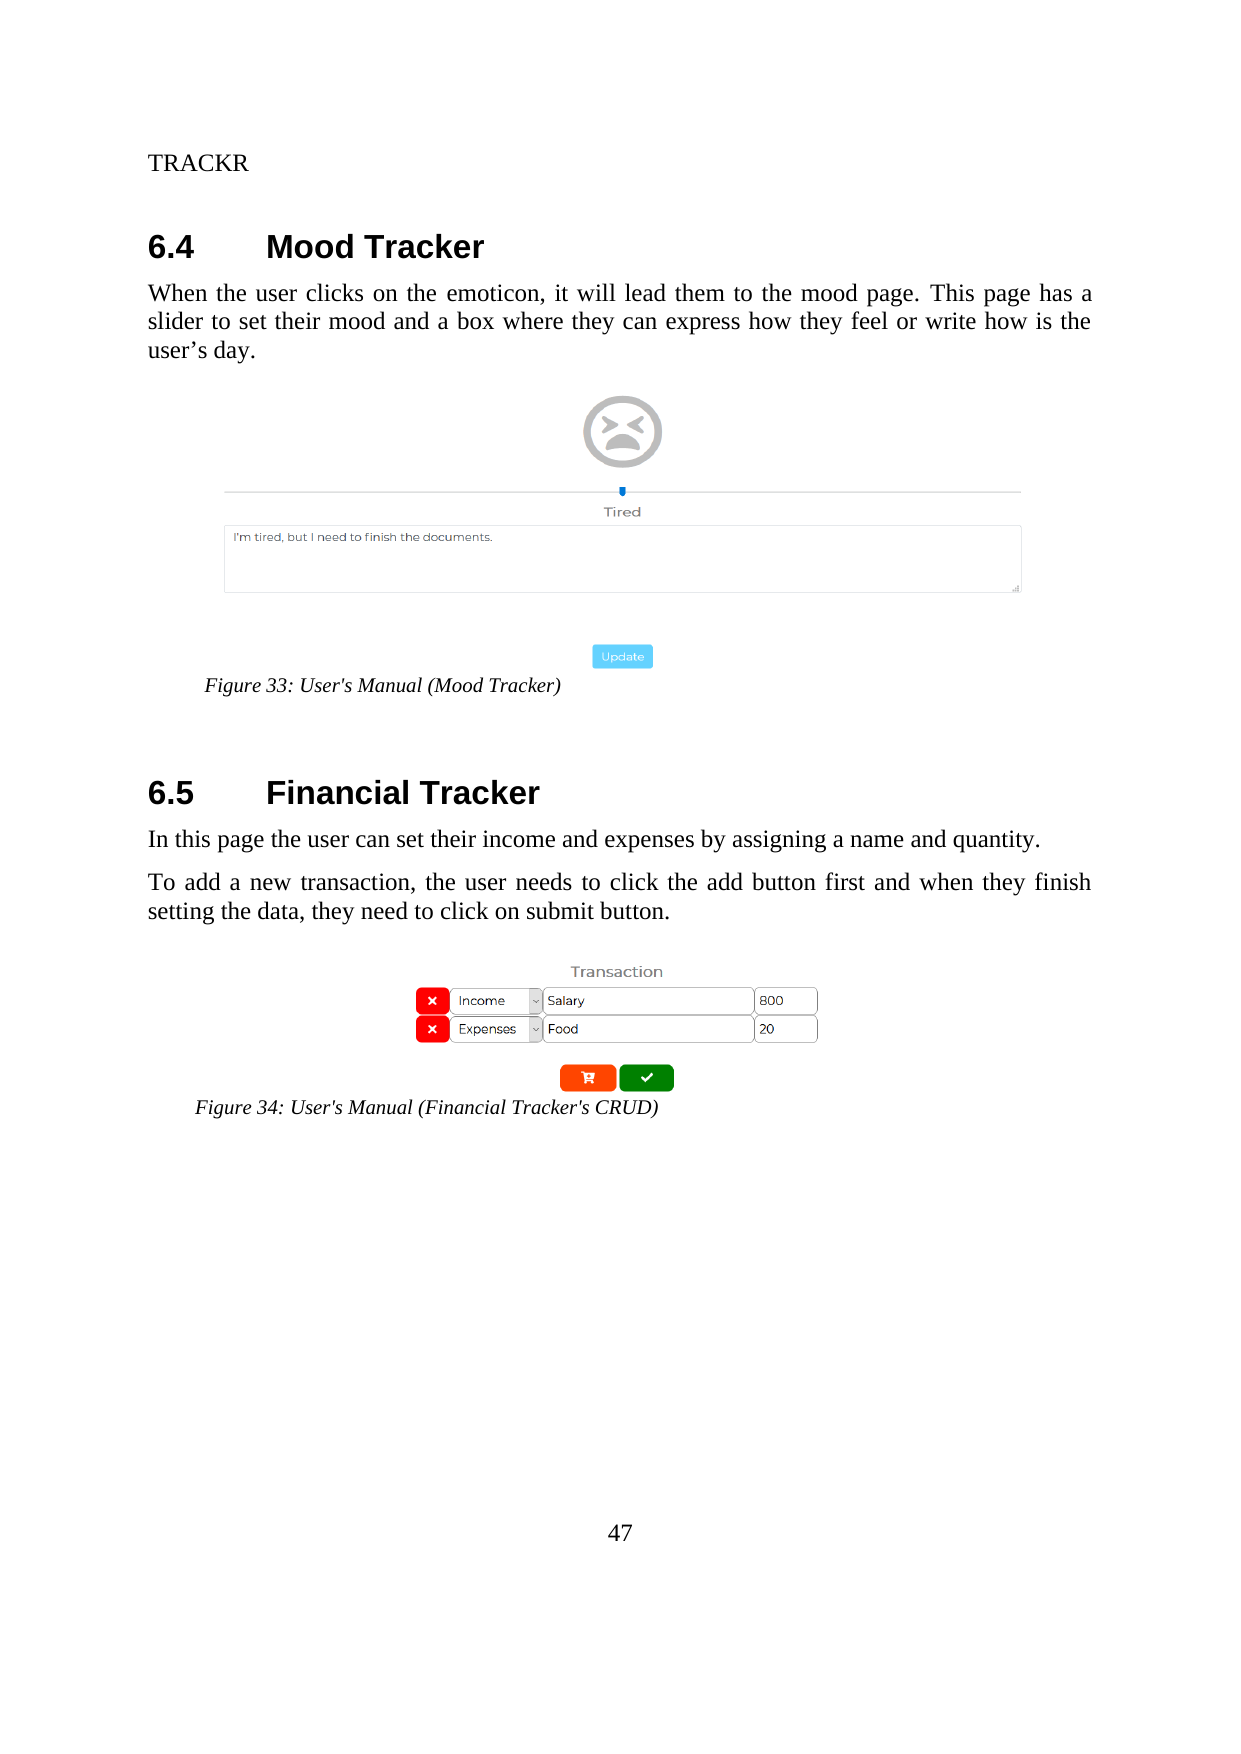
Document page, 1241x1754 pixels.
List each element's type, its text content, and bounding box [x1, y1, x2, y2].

picture [212, 391, 1028, 673]
text To add a new transaction, the user needs to click the add button first and when they finish setting the data, they need to click on submit button. [148, 867, 1093, 924]
text When the user clicks on the emoticon, it will lead them to the mood page. This page has a slider to set their mood and a box where they can express how they feel or write how is the user’s day. [148, 278, 1093, 364]
picture [194, 951, 1046, 1095]
subtitle Mood Tracker [148, 227, 1093, 265]
text Figure 33: User's Manual (Mood Tracker) [204, 391, 1036, 697]
text Figure 34: User's Manual (Financial Tracker's CRUD) [195, 1095, 1045, 1119]
text In this page the user can set their income and expenses by assigning a name and quantity. [148, 824, 1093, 852]
subtitle Financial Tracker [148, 773, 1093, 811]
